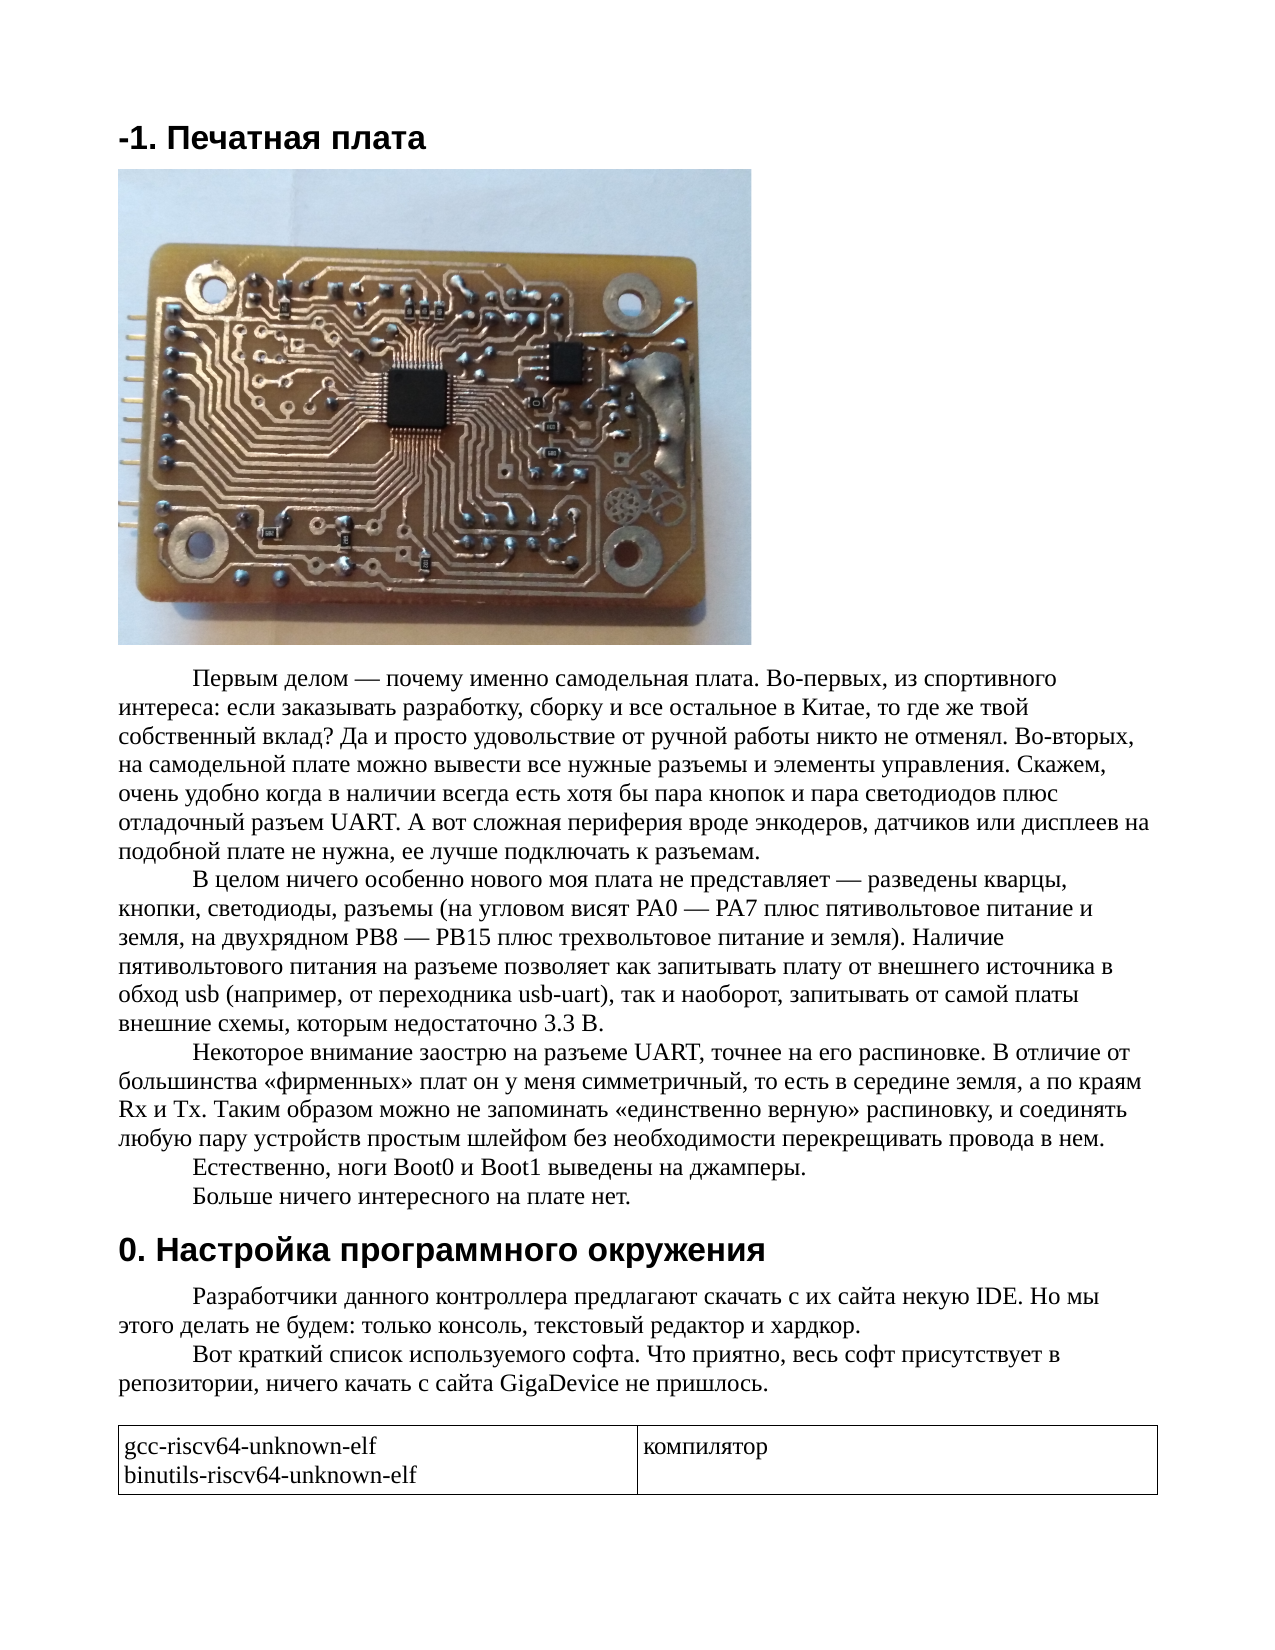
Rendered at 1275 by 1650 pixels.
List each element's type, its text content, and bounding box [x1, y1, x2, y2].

text Больше ничего интересного на плате нет. [118, 1181, 1157, 1209]
text Вот краткий список используемого софта. Что приятно, весь софт присутствует в репозитории, ничего качать с сайта GigaDevice не пришлось. [118, 1339, 1157, 1396]
table_header компилятор [638, 1426, 1157, 1494]
table_header gcc-riscv64-unknown-elf binutils-riscv64-unknown-elf [119, 1426, 637, 1494]
text Первым делом — почему именно самодельная плата. Во-первых, из спортивного интереса: если заказывать разработку, сборку и все остальное в Китае, то где же твой собственный вклад? Да и просто удовольствие от ручной работы никто не отменял. Во-вторых, на самодельной плате можно вывести все нужные разъемы и элементы управления. Скажем, очень удобно когда в наличии всегда есть хотя бы пара кнопок и пара светодиодов плюс отладочный разъем UART. А вот сложная периферия вроде энкодеров, датчиков или дисплеев на подобной плате не нужна, ее лучше подключать к разъемам. [118, 663, 1157, 864]
text Естественно, ноги Boot0 и Boot1 выведены на джамперы. [118, 1152, 1157, 1181]
text Разработчики данного контроллера предлагают скачать с их сайта некую IDE. Но мы этого делать не будем: только консоль, текстовый редактор и хардкор. [118, 1281, 1157, 1339]
text В целом ничего особенно нового моя плата не представляет — разведены кварцы, кнопки, светодиоды, разъемы (на угловом висят PA0 — PA7 плюс пятивольтовое питание и земля, на двухрядном PB8 — PB15 плюс трехвольтовое питание и земля). Наличие пятивольтового питания на разъеме позволяет как запитывать плату от внешнего источника в обход usb (например, от переходника usb-uart), так и наоборот, запитывать от самой платы внешние схемы, которым недостаточно 3.3 В. [118, 864, 1157, 1037]
picture [118, 169, 752, 645]
text Некоторое внимание заострю на разъеме UART, точнее на его распиновке. В отличие от большинства «фирменных» плат он у меня симметричный, то есть в середине земля, а по краям Rx и Tx. Таким образом можно не запоминать «единственно верную» распиновку, и соединять любую пару устройств простым шлейфом без необходимости перекрещивать провода в нем. [118, 1037, 1157, 1152]
subtitle -1. Печатная плата [118, 118, 1157, 157]
subtitle 0. Настройка программного окружения [118, 1230, 1157, 1269]
